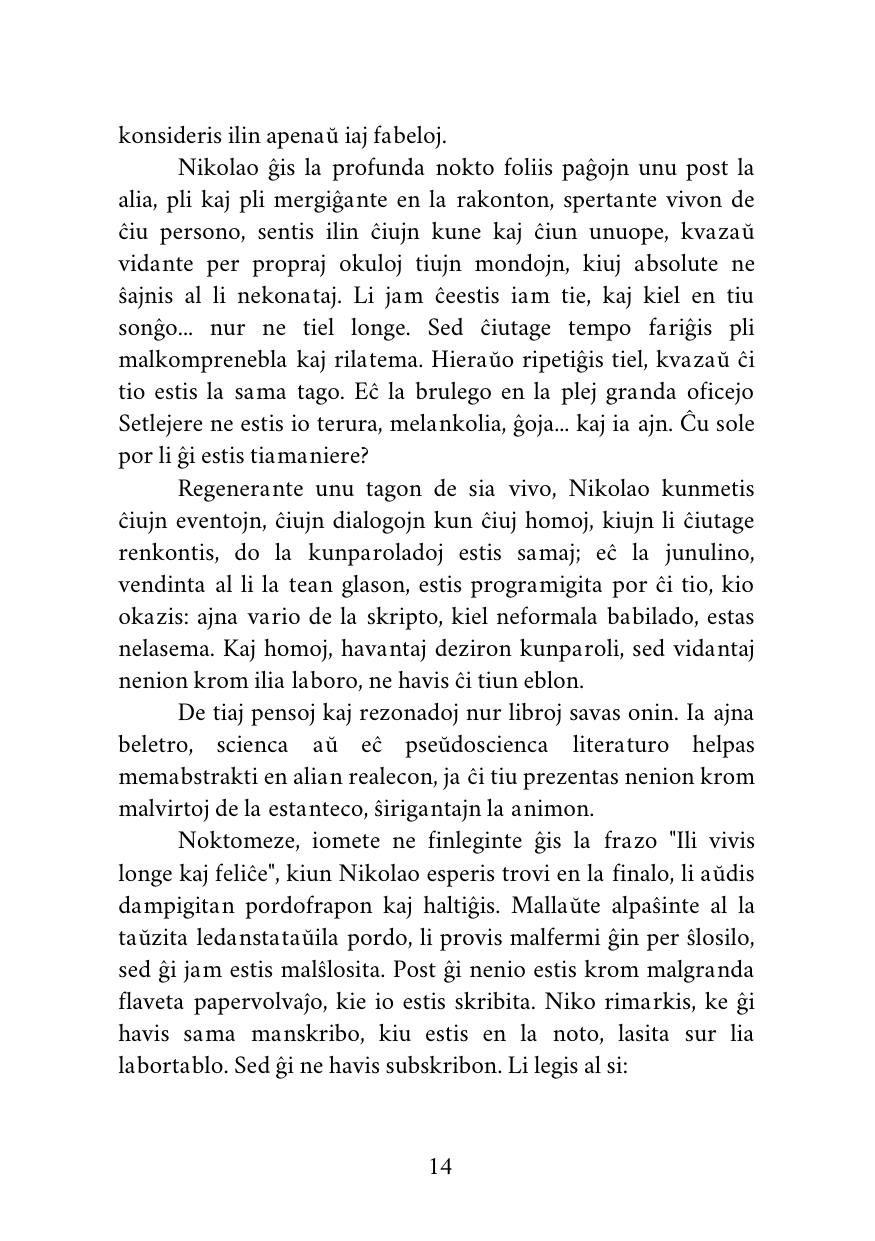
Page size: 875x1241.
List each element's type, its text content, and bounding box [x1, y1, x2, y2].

text Nikolao ĝis la profunda nokto foliis paĝojn unu post la alia, pli kaj pli mergiĝante en la rakonton, spertante vivon de ĉiu persono, sentis ilin ĉiujn kune kaj ĉiun unuope, kvazaŭ vidante per propraj okuloj tiujn mondojn, kiuj absolute ne ŝajnis al li nekonataj. Li jam ĉeestis iam tie, kaj kiel en tiu sonĝo... nur ne tiel longe. Sed ĉiutage tempo fariĝis pli malkomprenebla kaj rilatema. Hieraŭo ripetiĝis tiel, kvazaŭ ĉi tio estis la sama tago. Eĉ la brulego en la plej granda oficejo Setlejere ne estis io terura, melankolia, ĝoja... kaj ia ajn. Ĉu sole por li ĝi estis tiamaniere? [118, 150, 756, 471]
text Noktomeze, iomete ne finleginte ĝis la frazo "Ili vivis longe kaj feliĉe", kiun Nikolao esperis trovi en la finalo, li aŭdis dampigitan pordofrapon kaj haltiĝis. Mallaŭte alpaŝinte al la taŭzita ledanstataŭila pordo, li provis malfermi ĝin per ŝlosilo, sed ĝi jam estis malŝlosita. Post ĝi nenio estis krom malgranda flaveta papervolvaĵo, kie io estis skribita. Niko rimarkis, ke ĝi havis sama manskribo, kiu estis en la noto, lasita sur lia labortablo. Sed ĝi ne havis subskribon. Li legis al si: [118, 824, 756, 1081]
text Regenerante unu tagon de sia vivo, Nikolao kunmetis ĉiujn eventojn, ĉiujn dialogojn kun ĉiuj homoj, kiujn li ĉiutage renkontis, do la kunparoladoj estis samaj; eĉ la junulino, vendinta al li la tean glason, estis programigita por ĉi tio, kio okazis: ajna vario de la skripto, kiel neformala babilado, estas nelasema. Kaj homoj, havantaj deziron kunparoli, sed vidantaj nenion krom ilia laboro, ne havis ĉi tiun eblon. [118, 471, 756, 696]
text De tiaj pensoj kaj rezonadoj nur libroj savas onin. Ia ajna beletro, scienca aŭ eĉ pseŭdoscienca literaturo helpas memabstrakti en alian realecon, ja ĉi tiu prezentas nenion krom malvirtoj de la estanteco, ŝirigantajn la animon. [118, 696, 756, 824]
text konsideris ilin apenaŭ iaj fabeloj. [118, 118, 756, 150]
